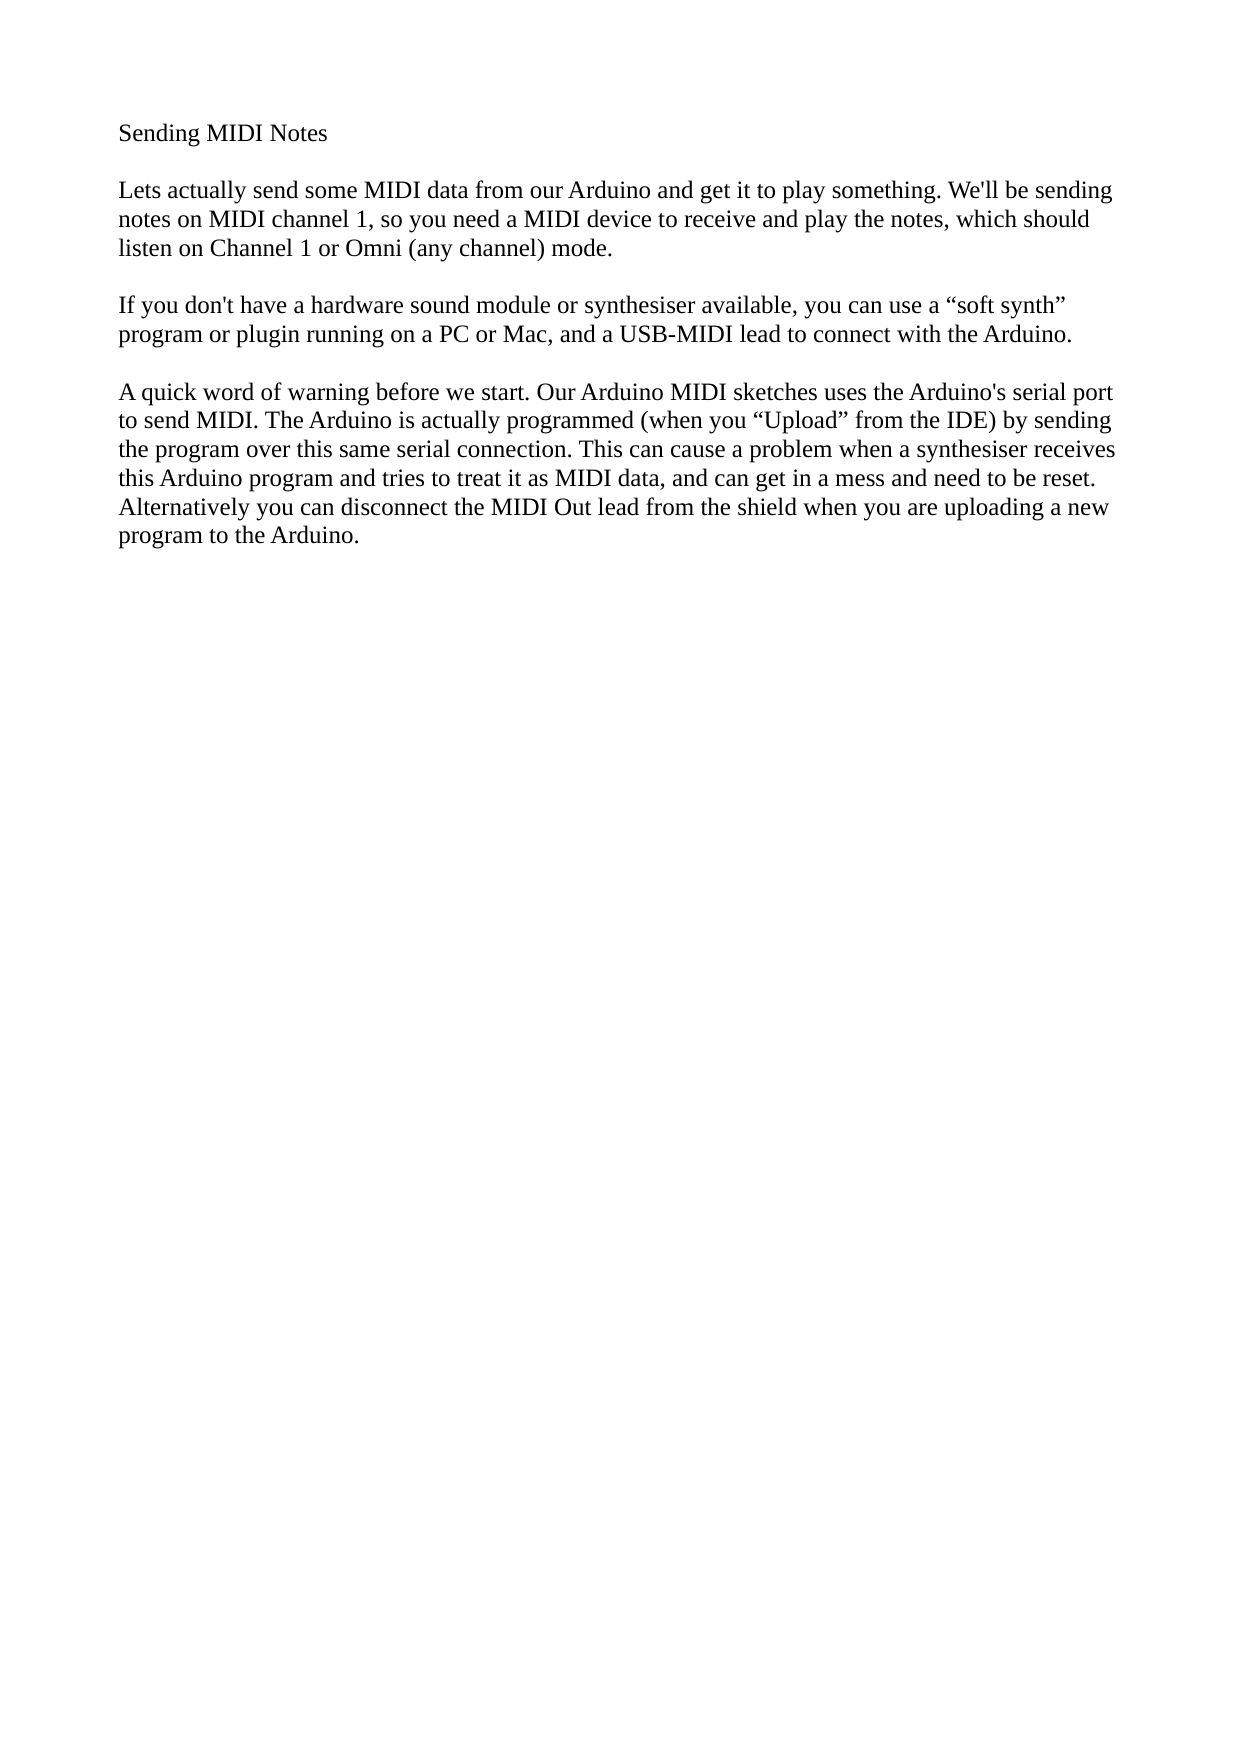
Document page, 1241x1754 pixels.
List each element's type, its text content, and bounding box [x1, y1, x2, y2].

text If you don't have a hardware sound module or synthesiser available, you can use a “soft synth” program or plugin running on a PC or Mac, and a USB-MIDI lead to connect with the Arduino. [118, 291, 1122, 348]
text Lets actually send some MIDI data from our Arduino and get it to play something. We'll be sending notes on MIDI channel 1, so you need a MIDI device to receive and play the notes, which should listen on Channel 1 or Omni (any channel) mode. [118, 176, 1122, 262]
text Sending MIDI Notes [118, 118, 1122, 147]
text A quick word of warning before we start. Our Arduino MIDI sketches uses the Arduino's serial port to send MIDI. The Arduino is actually programmed (when you “Upload” from the IDE) by sending the program over this same serial connection. This can cause a problem when a synthesiser receives this Arduino program and tries to treat it as MIDI data, and can get in a mess and need to be reset. Alternatively you can disconnect the MIDI Out lead from the shield when you are uploading a new program to the Arduino. [118, 377, 1122, 549]
